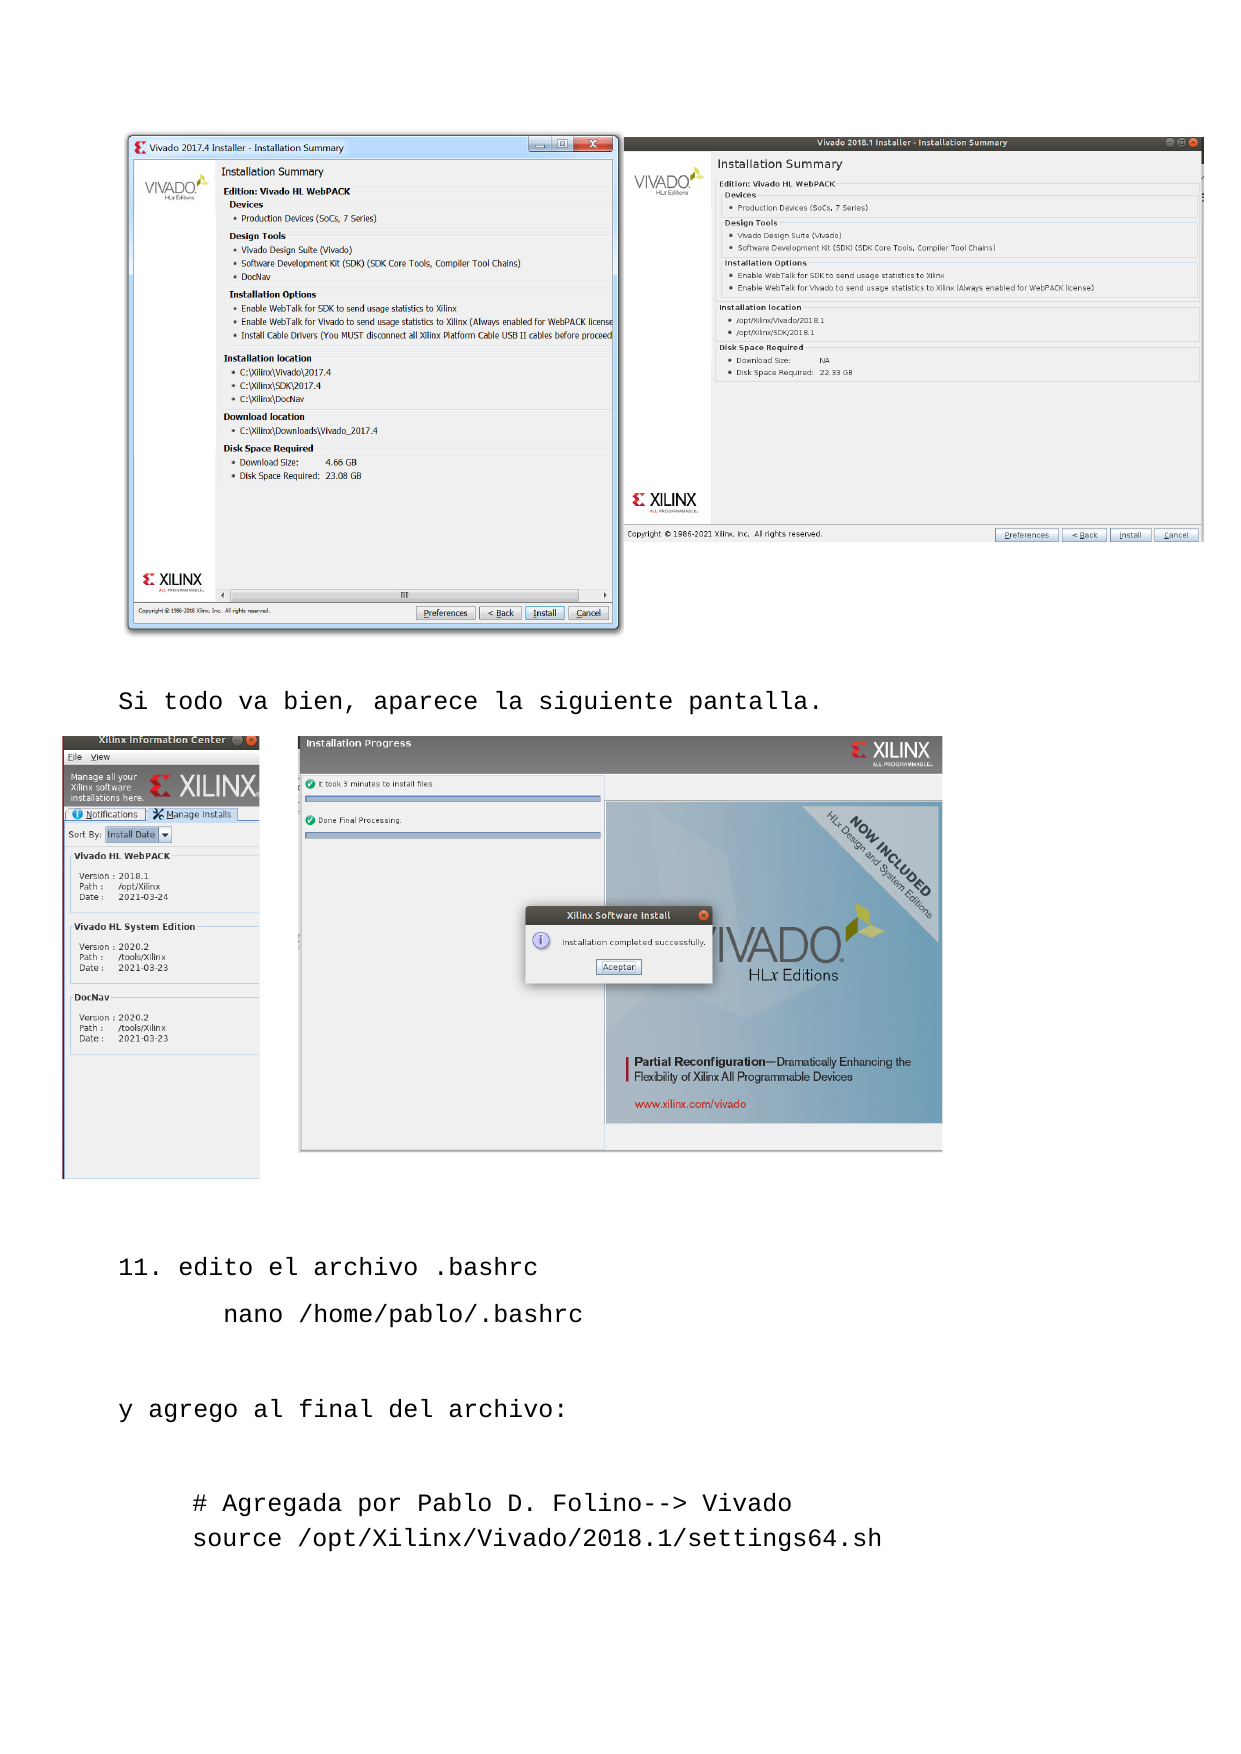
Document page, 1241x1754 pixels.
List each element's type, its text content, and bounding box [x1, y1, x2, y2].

picture [62, 736, 260, 1179]
text y agrego al final del archivo: [118, 1396, 1122, 1425]
text 11. edito el archivo .bashrc [118, 1255, 1122, 1283]
text # Agregada por Pablo D. Folino--> Vivado [192, 1491, 1122, 1519]
picture [123, 129, 1204, 639]
text source /opt/Xilinx/Vivado/2018.1/settings64.sh [192, 1526, 1122, 1554]
picture [297, 736, 943, 1153]
text nano /home/pablo/.bashrc [118, 1302, 1122, 1330]
text Si todo va bien, aparece la siguiente pantalla. [118, 689, 1122, 717]
